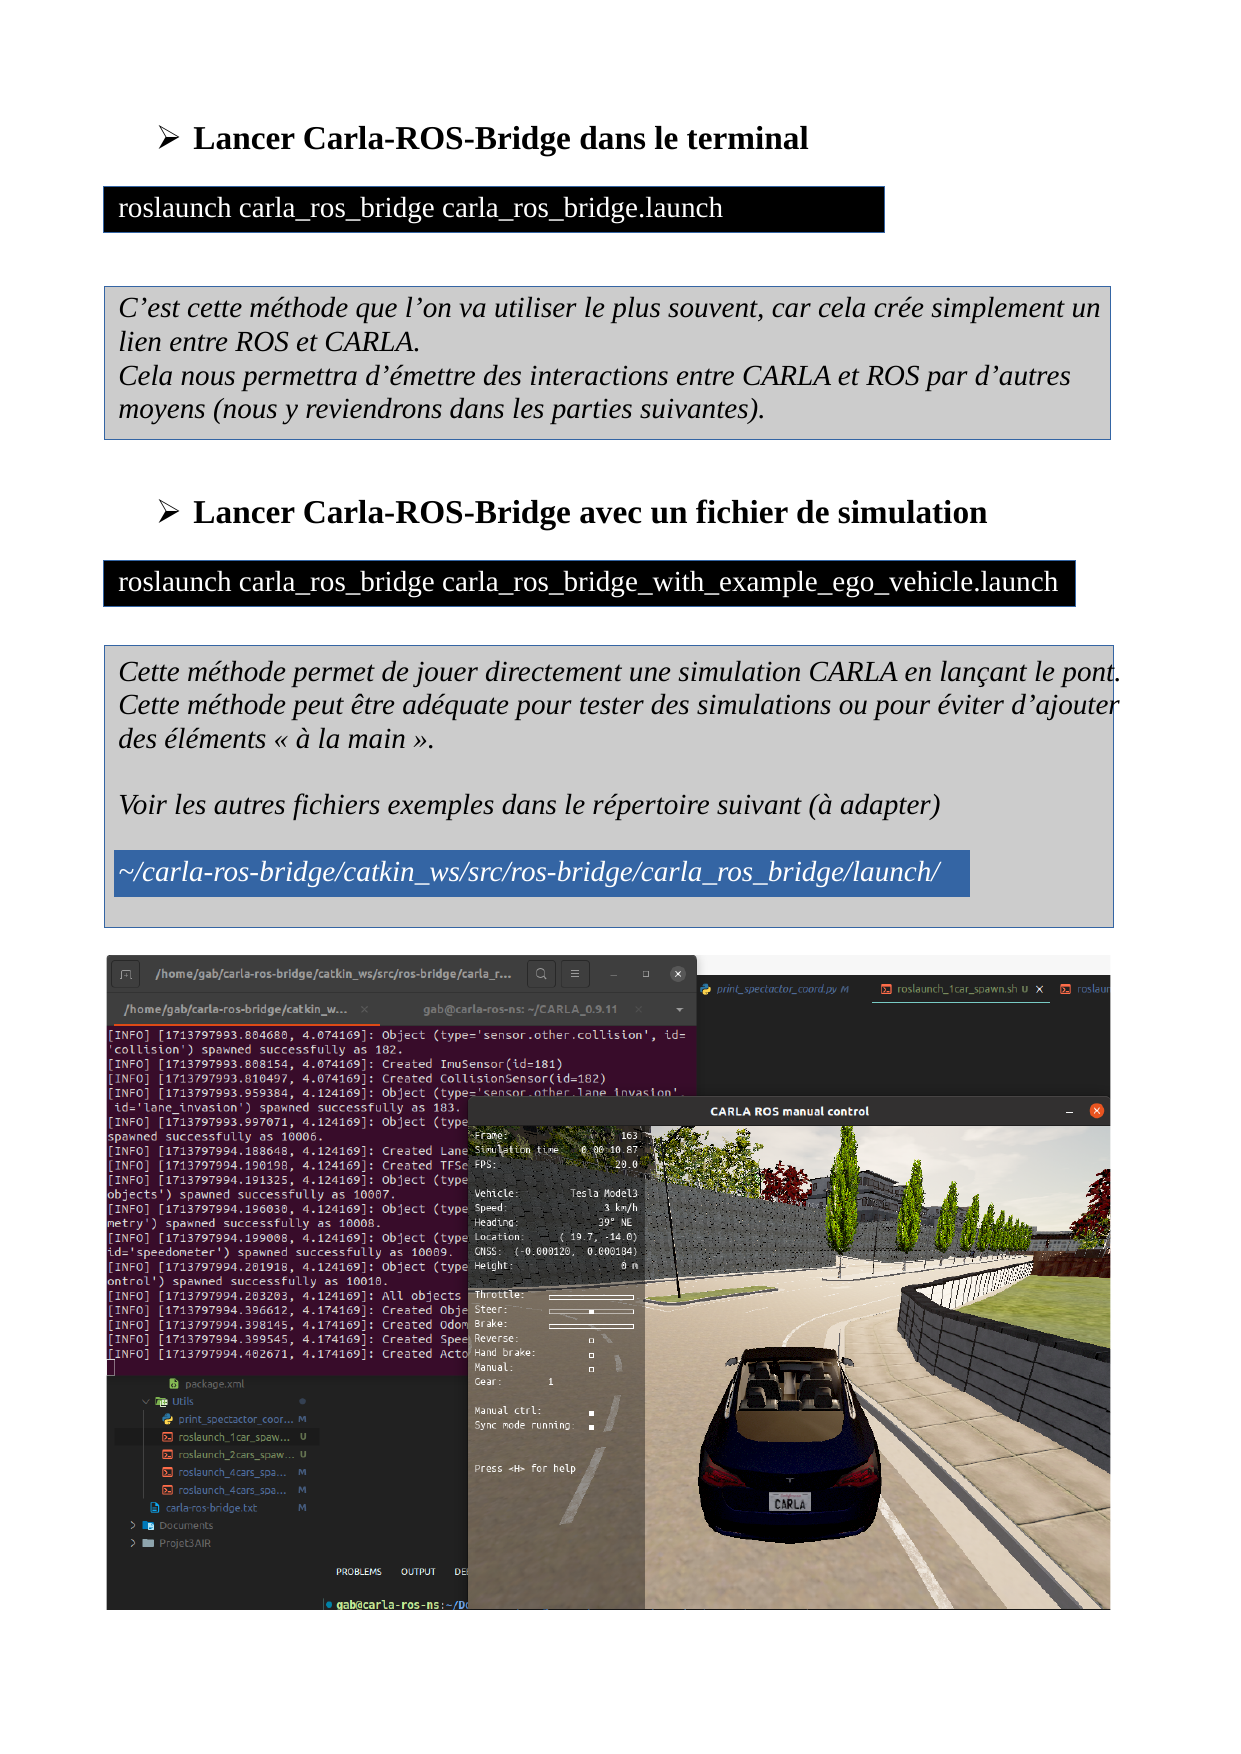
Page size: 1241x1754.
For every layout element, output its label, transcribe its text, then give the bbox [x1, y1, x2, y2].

picture [106, 955, 1111, 1610]
list Lancer Carla-ROS-Bridge dans le terminal [156, 118, 1122, 156]
text roslaunch carla_ros_bridge carla_ros_bridge_with_example_ego_vehicle.launch [1076, 564, 1122, 597]
list Lancer Carla-ROS-Bridge avec un fichier de simulation [156, 492, 1122, 530]
text roslaunch carla_ros_bridge carla_ros_bridge.launch [885, 190, 1122, 223]
